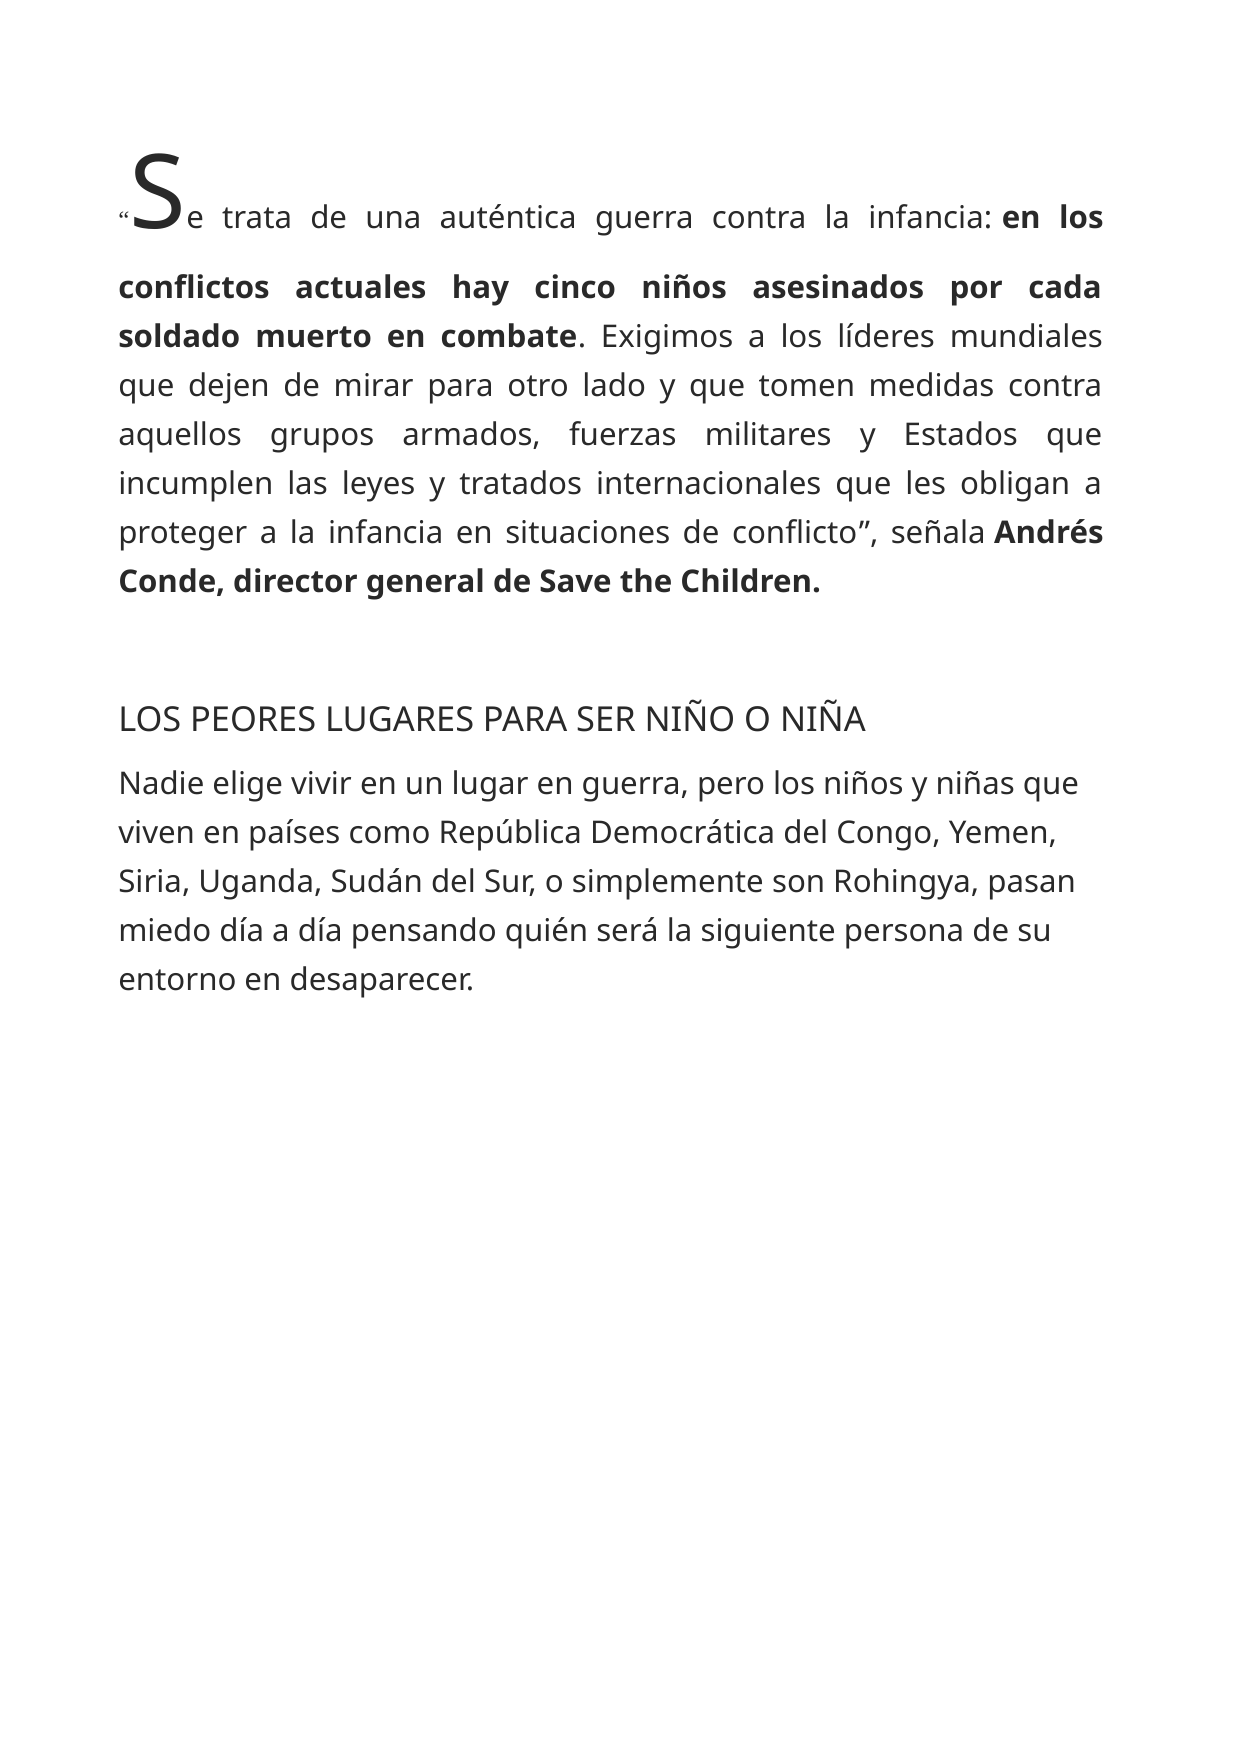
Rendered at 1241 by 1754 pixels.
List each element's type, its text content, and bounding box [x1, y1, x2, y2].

text Nadie elige vivir en un lugar en guerra, pero los niños y niñas que viven en países como República Democrática del Congo, Yemen, Siria, Uganda, Sudán del Sur, o simplemente son Rohingya, pasan miedo día a día pensando quién será la siguiente persona de su entorno en desaparecer. [118, 761, 1122, 999]
text “Se trata de una auténtica guerra contra la infancia: en los conflictos actuales hay cinco niños asesinados por cada soldado muerto en combate. Exigimos a los líderes mundiales que dejen de mirar para otro lado y que tomen medidas contra aquellos grupos armados, fuerzas militares y Estados que incumplen las leyes y tratados internacionales que les obligan a proteger a la infancia en situaciones de conflicto”, señala Andrés Conde, director general de Save the Children. [118, 118, 1103, 601]
subtitle LOS PEORES LUGARES PARA SER NIÑO O NIÑA [118, 695, 1122, 742]
